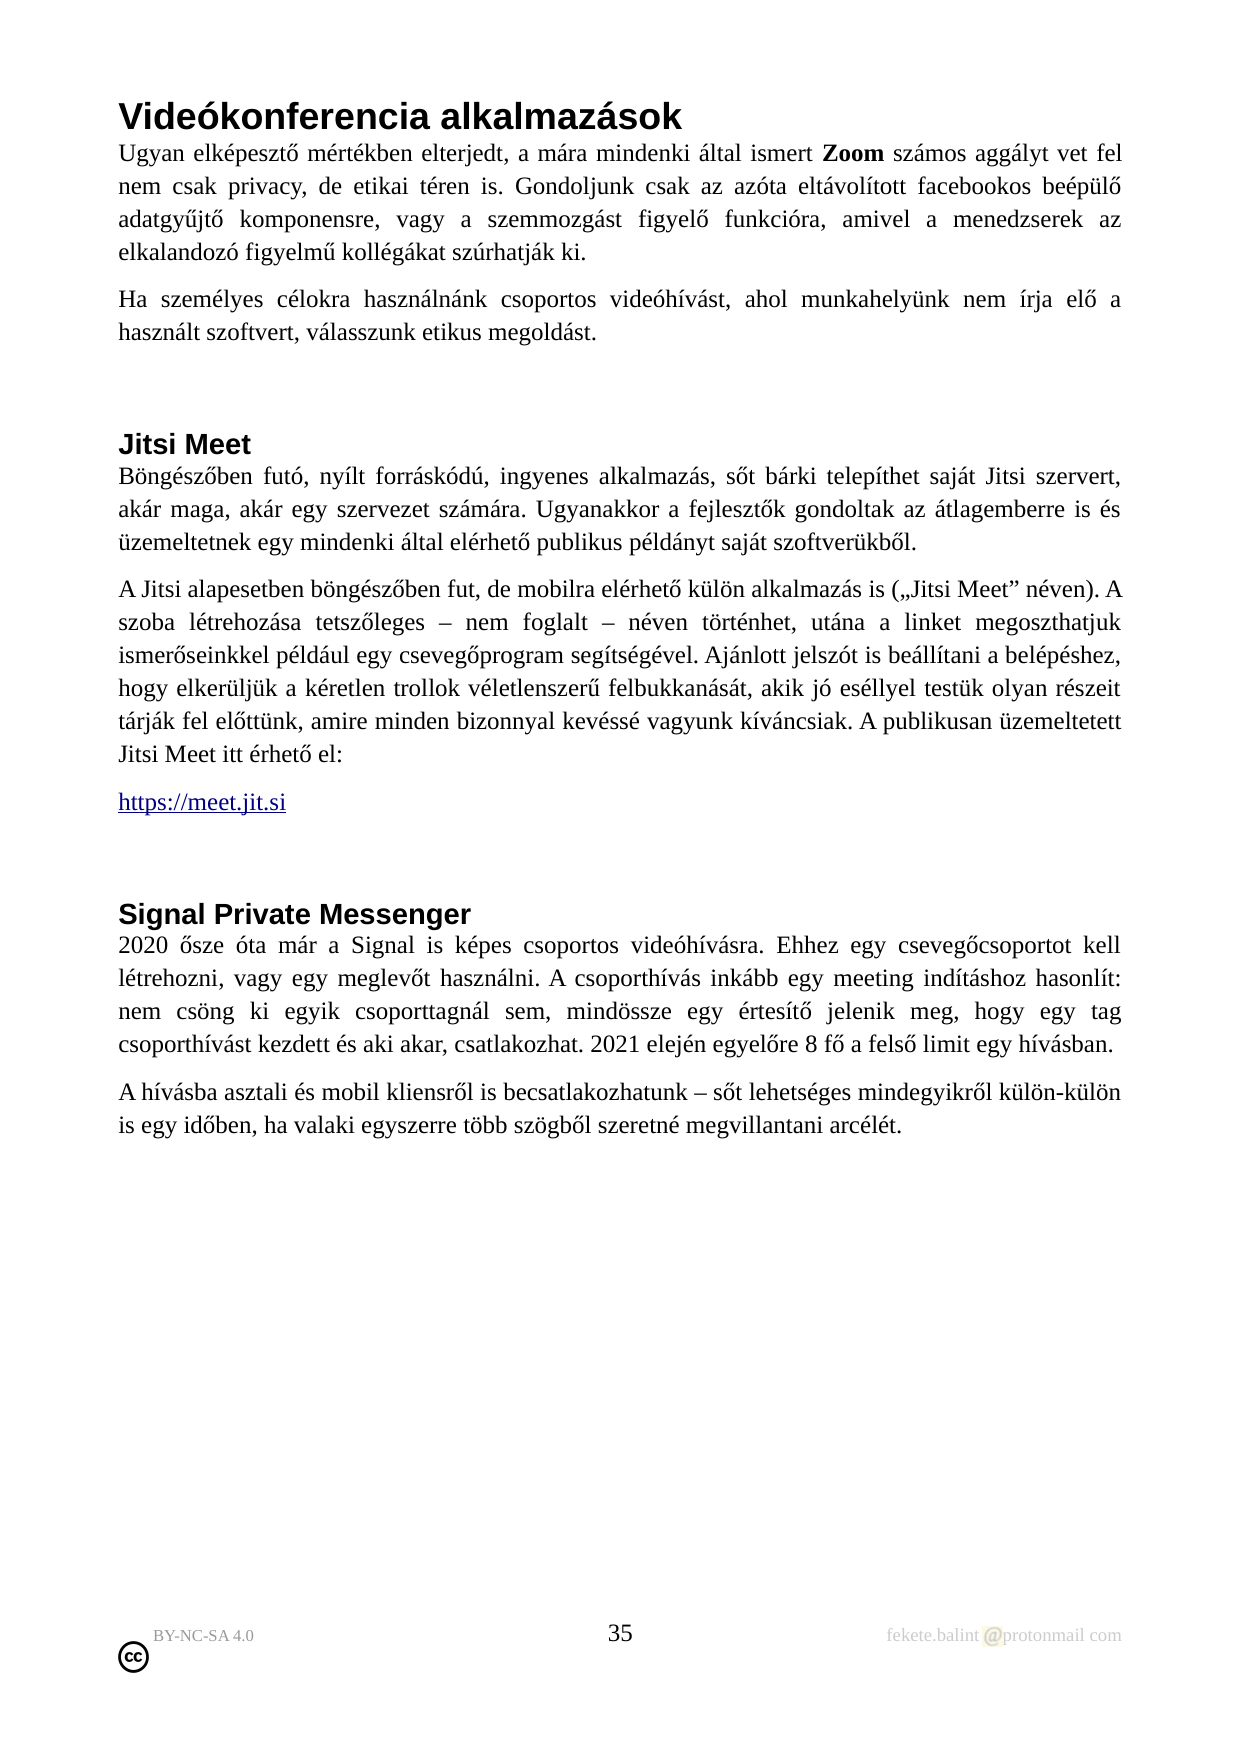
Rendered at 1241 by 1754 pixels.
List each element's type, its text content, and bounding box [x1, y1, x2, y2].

text 2020 ősze óta már a Signal is képes csoportos videóhívásra. Ehhez egy csevegőcsoportot kell létrehozni, vagy egy meglevőt használni. A csoporthívás inkább egy meeting indításhoz hasonlít: nem csöng ki egyik csoporttagnál sem, mindössze egy értesítő jelenik meg, hogy egy tag csoporthívást kezdett és aki akar, csatlakozhat. 2021 elején egyelőre 8 fő a felső limit egy hívásban. [118, 930, 1122, 1058]
picture [982, 1626, 1003, 1647]
text Böngészőben futó, nyílt forráskódú, ingyenes alkalmazás, sőt bárki telepíthet saját Jitsi szervert, akár maga, akár egy szervezet számára. Ugyanakkor a fejlesztők gondoltak az átlagemberre is és üzemeltetnek egy mindenki által elérhető publikus példányt saját szoftverükből. [118, 461, 1122, 556]
picture [118, 1641, 149, 1673]
text Ugyan elképesztő mértékben elterjedt, a mára mindenki által ismert Zoom számos aggályt vet fel nem csak privacy, de etikai téren is. Gondoljunk csak az azóta eltávolított facebookos beépülő adatgyűjtő komponensre, vagy a szemmozgást figyelő funkcióra, amivel a menedzserek az elkalandozó figyelmű kollégákat szúrhatják ki. [118, 138, 1122, 266]
subtitle Jitsi Meet [118, 427, 1122, 461]
text A hívásba asztali és mobil kliensről is becsatlakozhatunk – sőt lehetséges mindegyikről külön-külön is egy időben, ha valaki egyszerre több szögből szeretné megvillantani arcélét. [118, 1077, 1122, 1139]
subtitle Signal Private Messenger [118, 897, 1122, 930]
subtitle Videókonferencia alkalmazások [118, 94, 1122, 138]
text https://meet.jit.si [118, 787, 1122, 816]
text A Jitsi alapesetben böngészőben fut, de mobilra elérhető külön alkalmazás is („Jitsi Meet” néven). A szoba létrehozása tetszőleges – nem foglalt – néven történhet, utána a linket megoszthatjuk ismerőseinkkel például egy csevegőprogram segítségével. Ajánlott jelszót is beállítani a belépéshez, hogy elkerüljük a kéretlen trollok véletlenszerű felbukkanását, akik jó eséllyel testük olyan részeit tárják fel előttünk, amire minden bizonnyal kevéssé vagyunk kíváncsiak. A publikusan üzemeltetett Jitsi Meet itt érhető el: [118, 574, 1122, 768]
text Ha személyes célokra használnánk csoportos videóhívást, ahol munkahelyünk nem írja elő a használt szoftvert, válasszunk etikus megoldást. [118, 284, 1122, 346]
